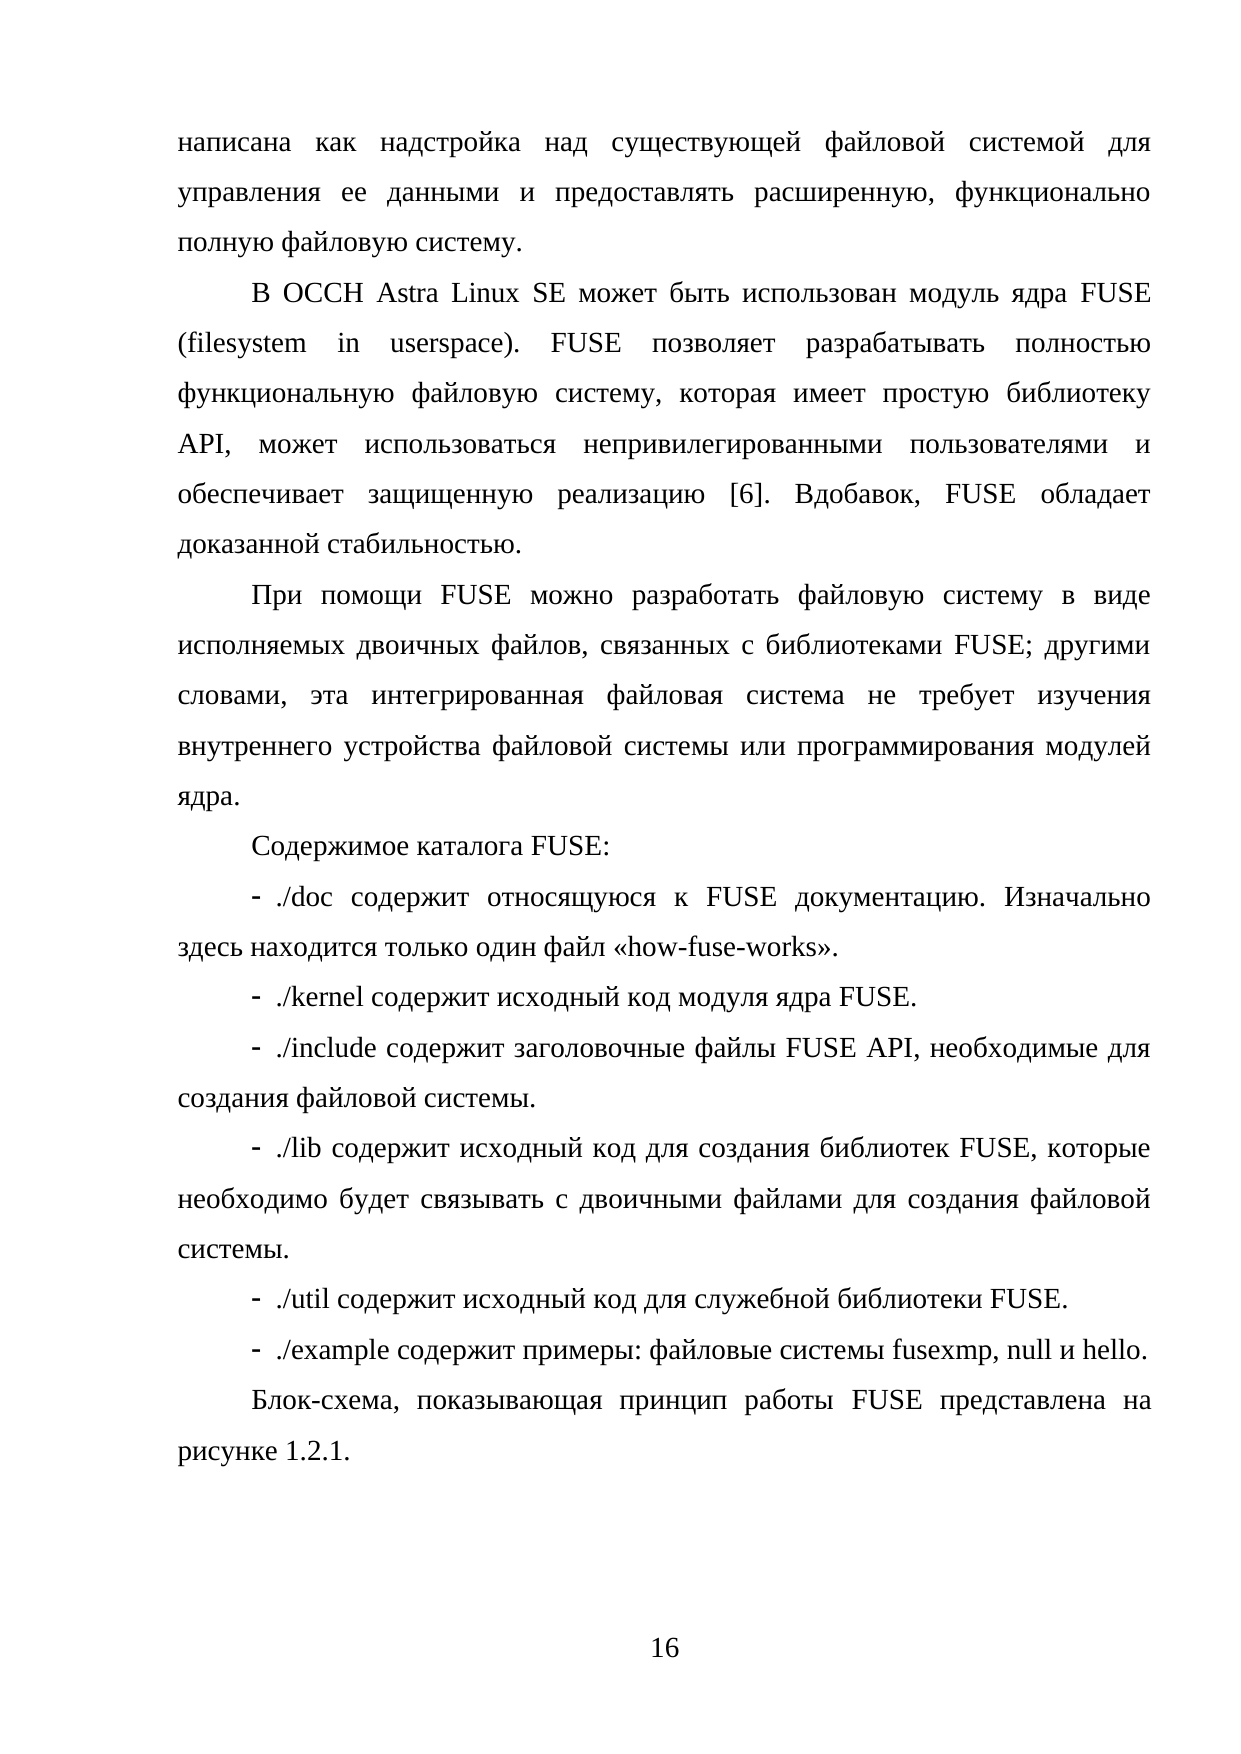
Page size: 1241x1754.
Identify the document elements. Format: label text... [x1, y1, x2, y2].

list ./lib содержит исходный код для создания библиотек FUSE, которые необходимо будет связывать с двоичными файлами для создания файловой системы. [177, 1131, 1152, 1265]
list ./util содержит исходный код для служебной библиотеки FUSE. [177, 1282, 1152, 1315]
text Блок-схема, показывающая принцип работы FUSE представлена на рисунке 1.2.1. [177, 1382, 1152, 1466]
list ./kernel содержит исходный код модуля ядра FUSE. [177, 979, 1152, 1013]
text Содержимое каталога FUSE: [177, 828, 1152, 862]
text В ОССН Astra Linux SE может быть использован модуль ядра FUSE (filesystem in userspace). FUSE позволяет разрабатывать полностью функциональную файловую систему, которая имеет простую библиотеку API, может использоваться непривилегированными пользователями и обеспечивает защищенную реализацию [6]. Вдобавок, FUSE обладает доказанной стабильностью. [177, 275, 1152, 560]
list ./include содержит заголовочные файлы FUSE API, необходимые для создания файловой системы. [177, 1030, 1152, 1114]
text При помощи FUSE можно разработать файловую систему в виде исполняемых двоичных файлов, связанных с библиотеками FUSE; другими словами, эта интегрированная файловая система не требует изучения внутреннего устройства файловой системы или программирования модулей ядра. [177, 577, 1152, 812]
text написана как надстройка над существующей файловой системой для управления ее данными и предоставлять расширенную, функционально полную файловую систему. [177, 124, 1152, 258]
list ./example содержит примеры: файловые системы fusexmp, null и hello. [177, 1332, 1152, 1366]
list ./doc содержит относящуюся к FUSE документацию. Изначально здесь находится только один файл «how-fuse-works». [177, 879, 1152, 963]
